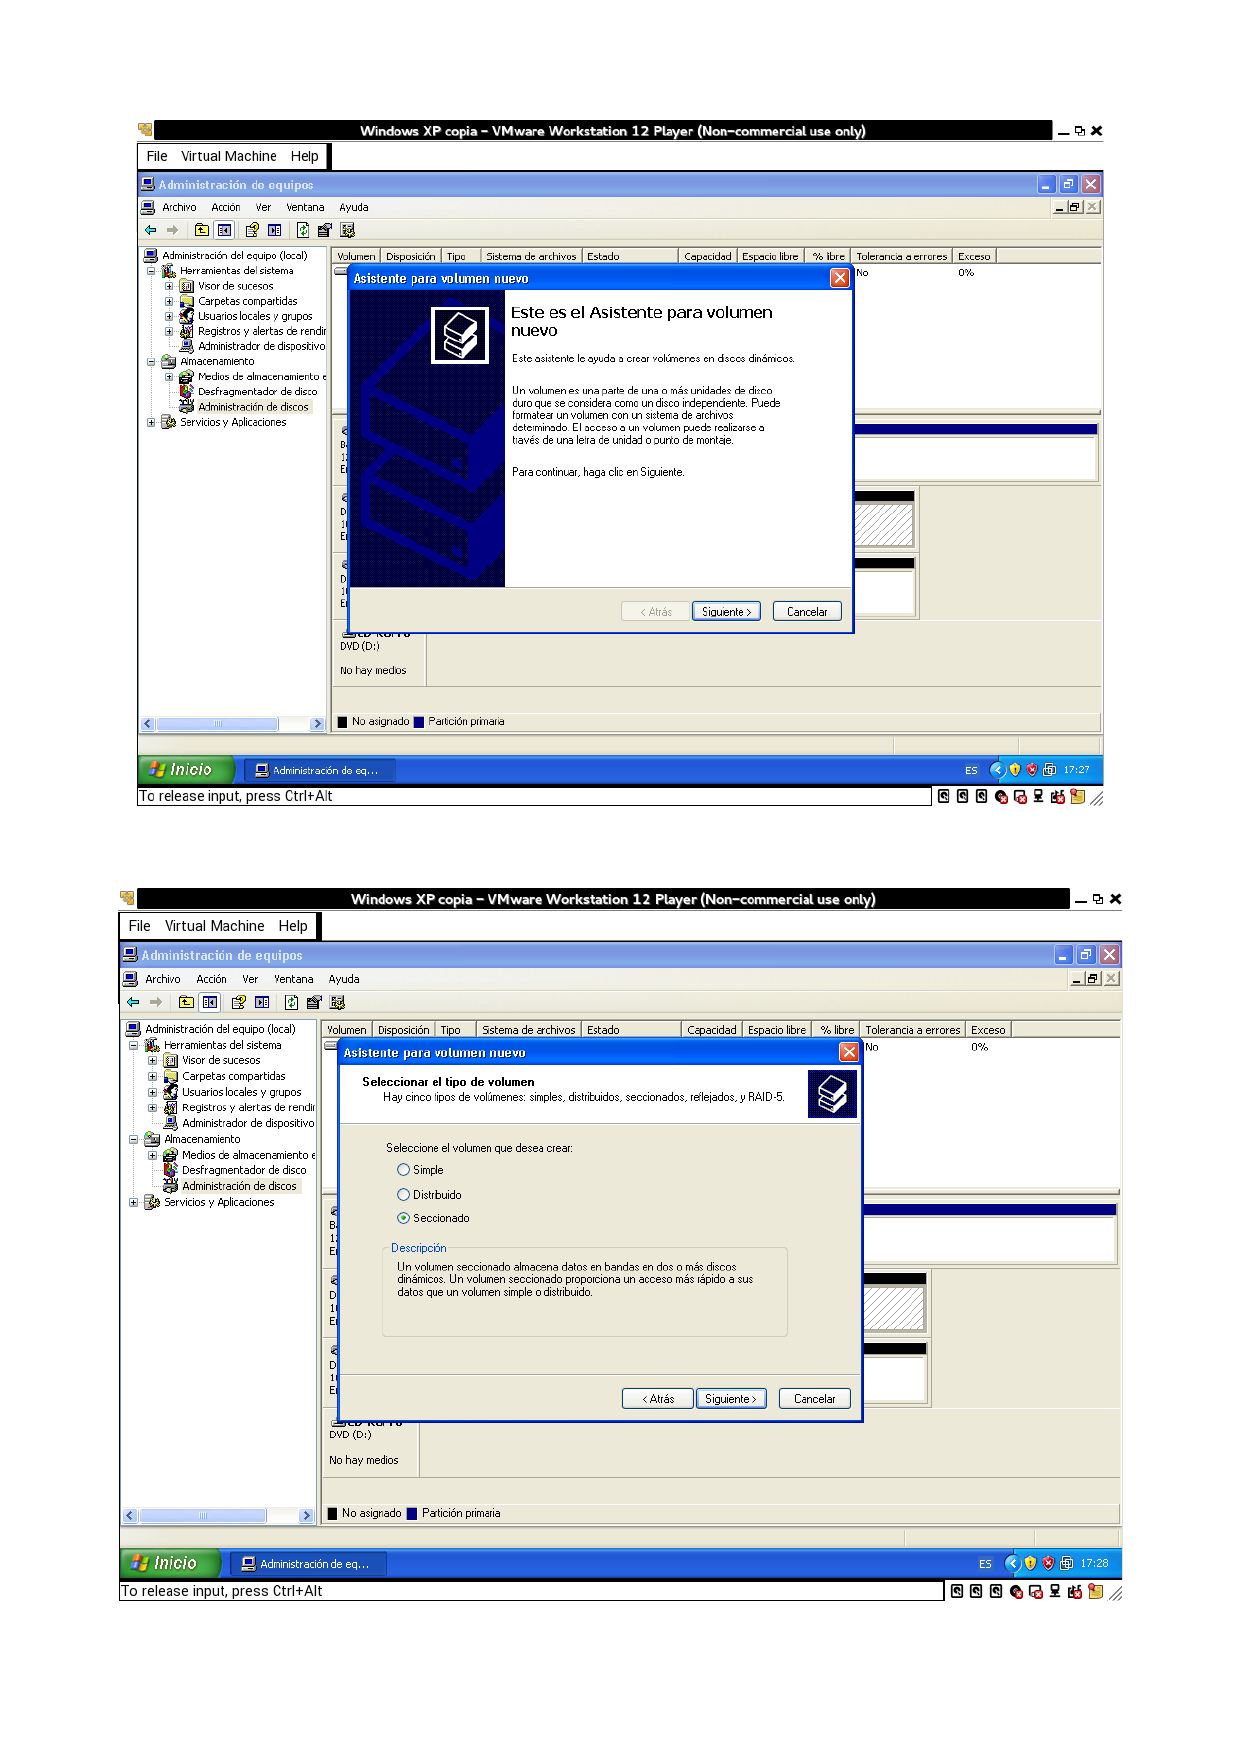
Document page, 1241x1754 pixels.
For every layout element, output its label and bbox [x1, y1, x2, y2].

picture [136, 118, 1104, 806]
picture [118, 886, 1123, 1601]
